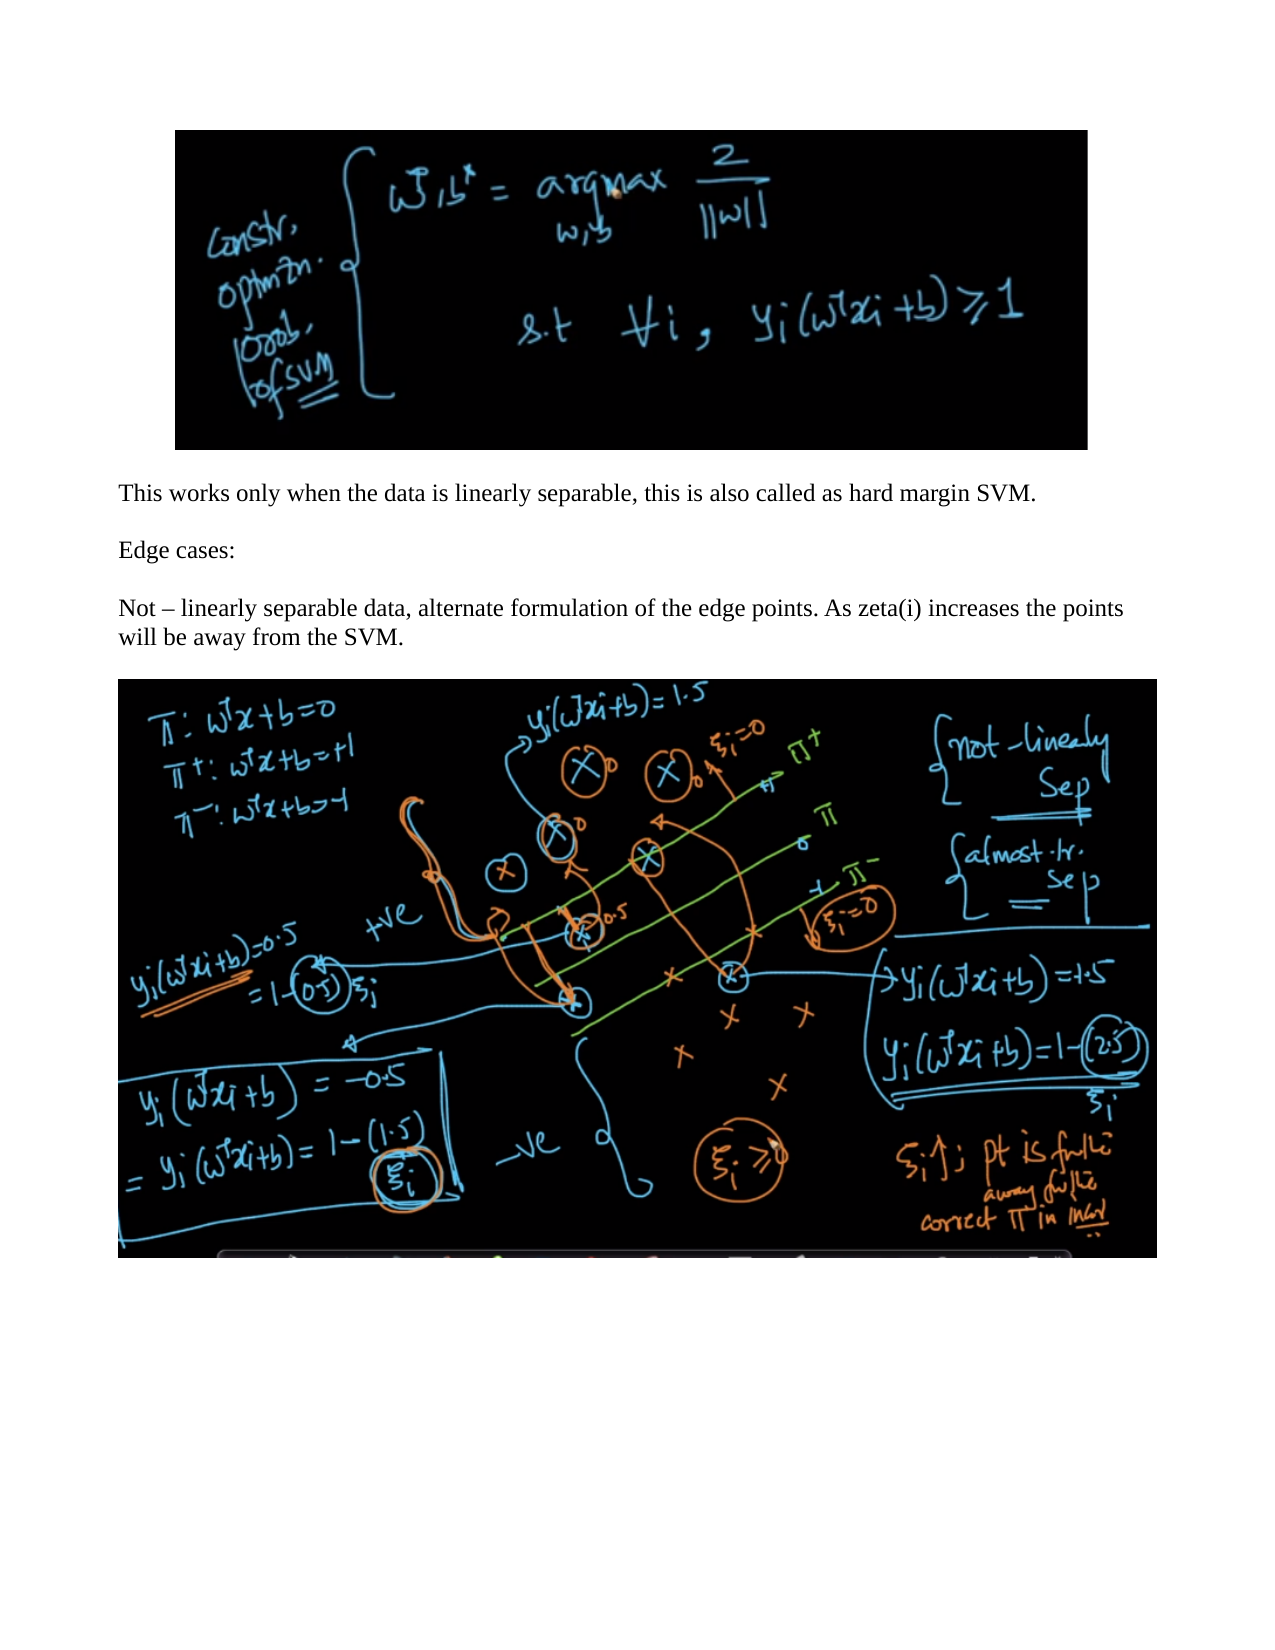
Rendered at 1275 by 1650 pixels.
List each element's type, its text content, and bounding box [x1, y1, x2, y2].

text This works only when the data is linearly separable, this is also called as hard margin SVM. [118, 478, 1157, 507]
picture [175, 130, 1088, 450]
text Edge cases: [118, 536, 1157, 564]
picture [118, 679, 1157, 1258]
text Not – linearly separable data, alternate formulation of the edge points. As zeta(i) increases the points will be away from the SVM. [118, 593, 1157, 651]
